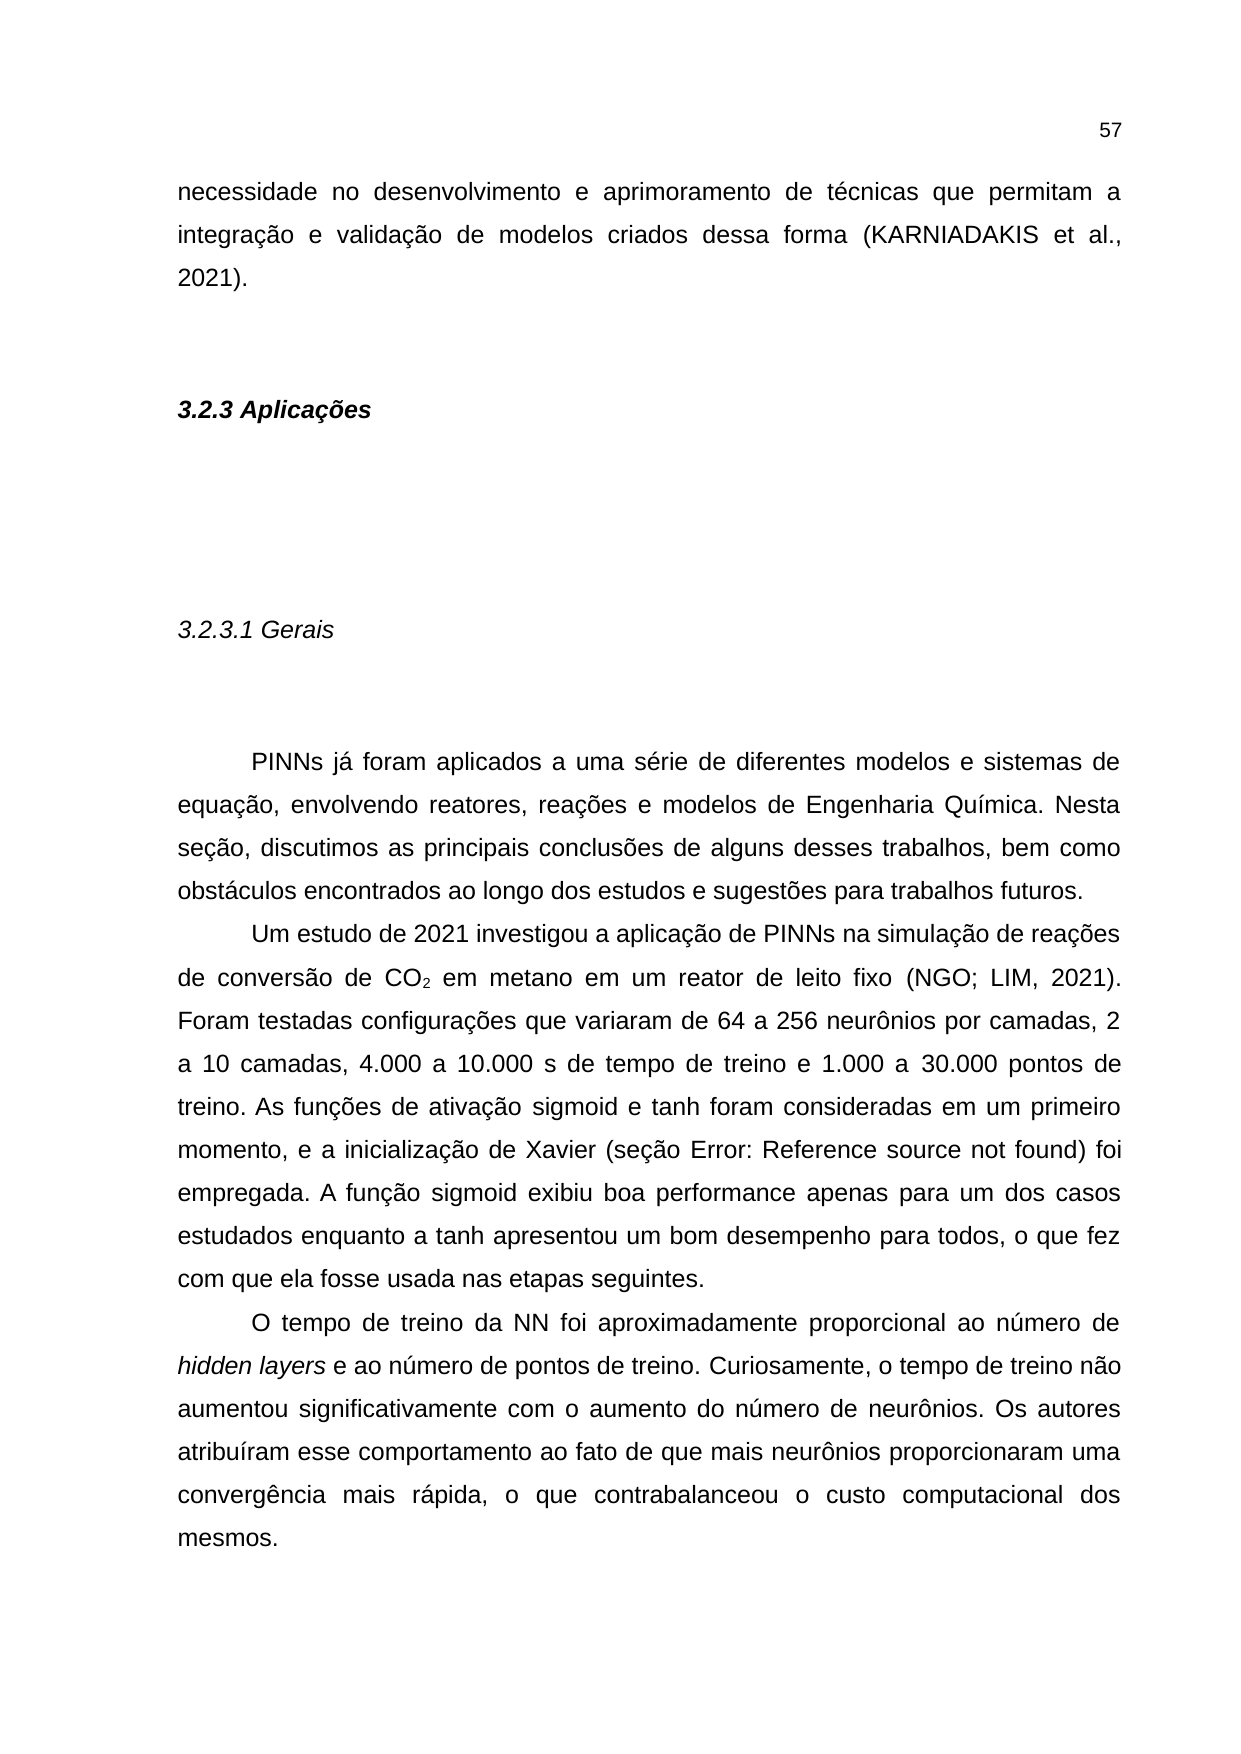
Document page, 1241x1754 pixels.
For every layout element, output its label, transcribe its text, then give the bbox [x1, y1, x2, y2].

subtitle Gerais [177, 615, 1122, 644]
subtitle Aplicações [177, 395, 1122, 424]
text Um estudo de 2021 investigou a aplicação de PINNs na simulação de reações de conversão de CO2 em metano em um reator de leito fixo (NGO; LIM, 2021). Foram testadas configurações que variaram de 64 a 256 neurônios por camadas, 2 a 10 camadas, 4.000 a 10.000 s de tempo de treino e 1.000 a 30.000 pontos de treino. As funções de ativação sigmoid e tanh foram consideradas em um primeiro momento, e a inicialização de Xavier (seção Error: Reference source not found) foi empregada. A função sigmoid exibiu boa performance apenas para um dos casos estudados enquanto a tanh apresentou um bom desempenho para todos, o que fez com que ela fosse usada nas etapas seguintes. [177, 919, 1122, 1293]
text PINNs já foram aplicados a uma série de diferentes modelos e sistemas de equação, envolvendo reatores, reações e modelos de Engenharia Química. Nesta seção, discutimos as principais conclusões de alguns desses trabalhos, bem como obstáculos encontrados ao longo dos estudos e sugestões para trabalhos futuros. [177, 747, 1122, 905]
text O tempo de treino da NN foi aproximadamente proporcional ao número de hidden layers e ao número de pontos de treino. Curiosamente, o tempo de treino não aumentou significativamente com o aumento do número de neurônios. Os autores atribuíram esse comportamento ao fato de que mais neurônios proporcionaram uma convergência mais rápida, o que contrabalanceou o custo computacional dos mesmos. [177, 1307, 1122, 1552]
text necessidade no desenvolvimento e aprimoramento de técnicas que permitam a integração e validação de modelos criados dessa forma (KARNIADAKIS et al., 2021). [177, 177, 1122, 292]
